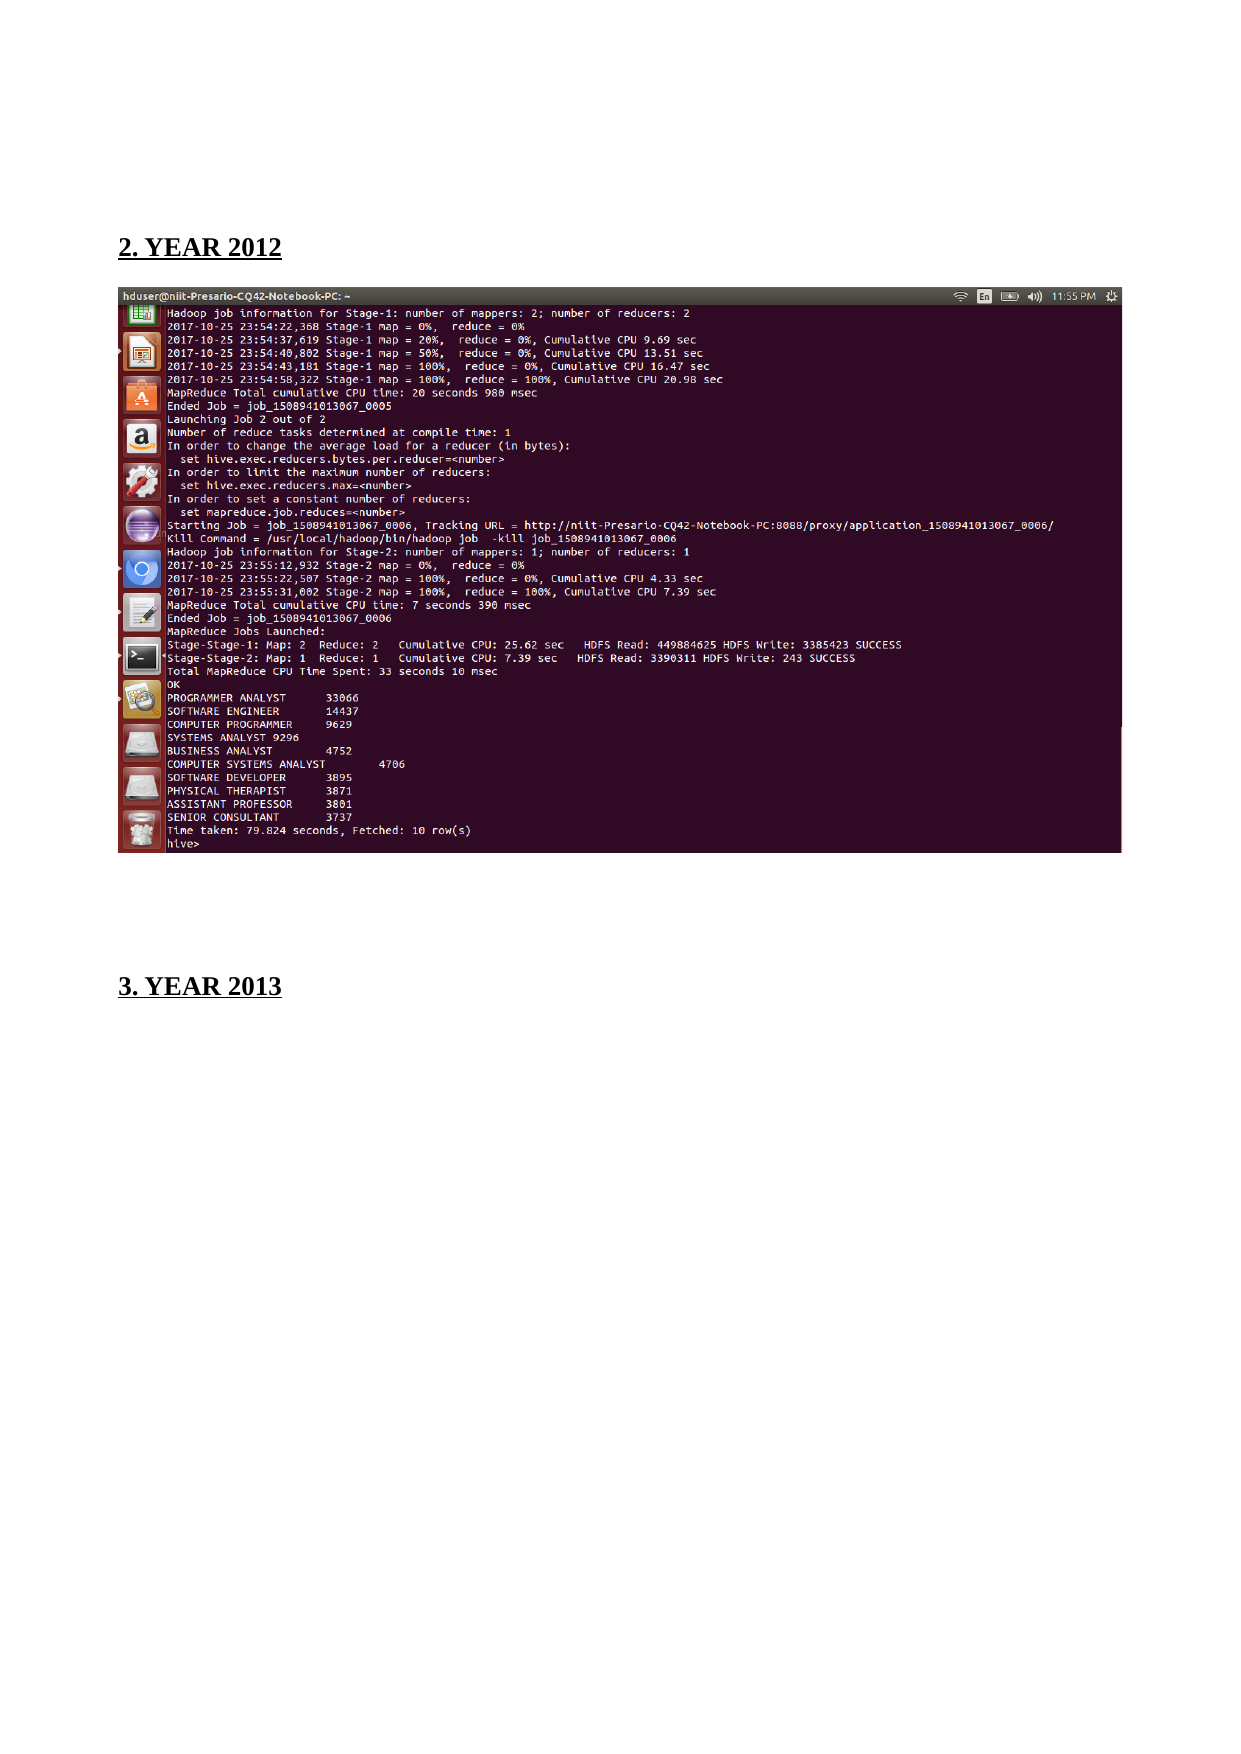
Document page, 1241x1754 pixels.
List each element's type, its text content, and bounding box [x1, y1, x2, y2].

text 2. YEAR 2012 [118, 231, 1122, 262]
text 3. YEAR 2013 [118, 970, 1122, 1001]
picture [118, 287, 1123, 853]
